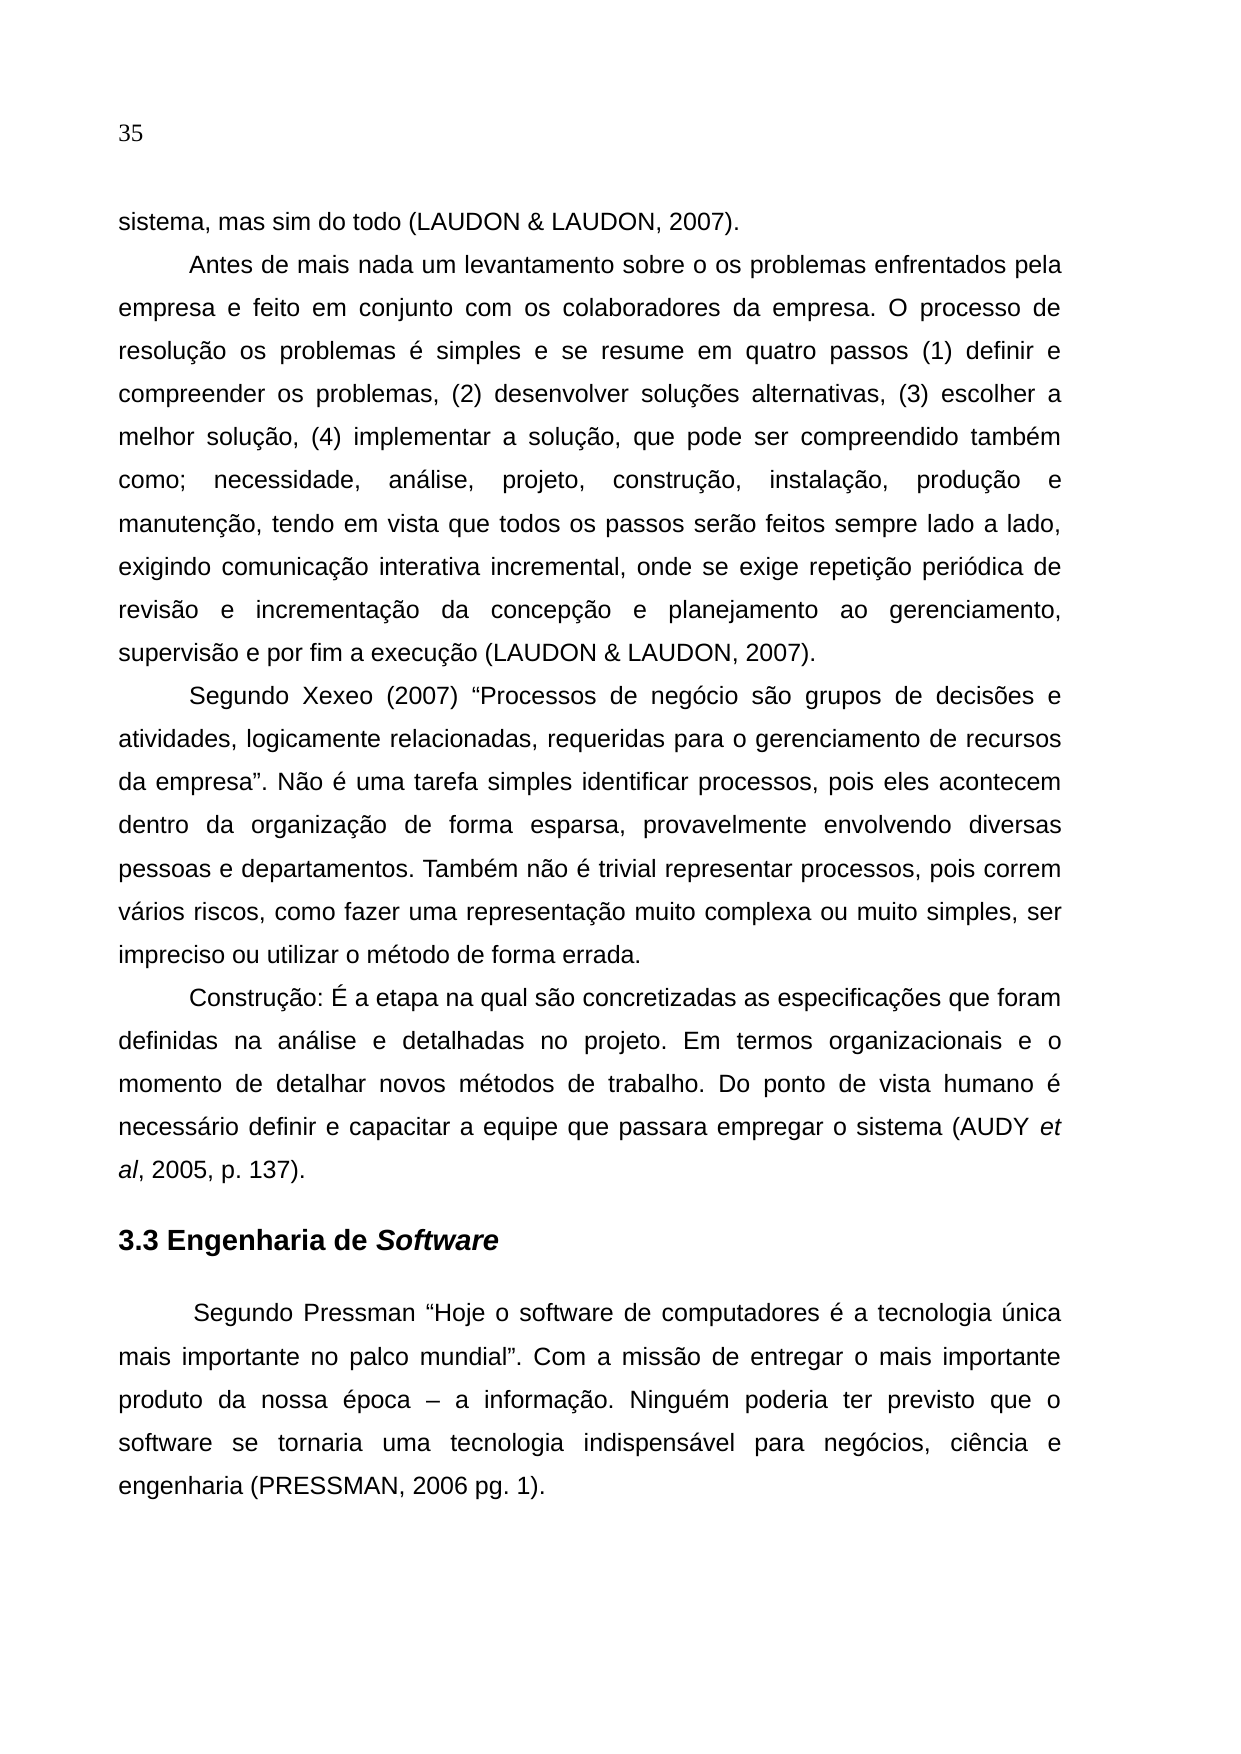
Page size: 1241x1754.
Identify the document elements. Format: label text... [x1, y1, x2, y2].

text Segundo Xexeo (2007) “Processos de negócio são grupos de decisões e atividades, logicamente relacionadas, requeridas para o gerenciamento de recursos da empresa”. Não é uma tarefa simples identificar processos, pois eles acontecem dentro da organização de forma esparsa, provavelmente envolvendo diversas pessoas e departamentos. Também não é trivial representar processos, pois correm vários riscos, como fazer uma representação muito complexa ou muito simples, ser impreciso ou utilizar o método de forma errada. [118, 681, 1063, 968]
text Construção: É a etapa na qual são concretizadas as especificações que foram definidas na análise e detalhadas no projeto. Em termos organizacionais e o momento de detalhar novos métodos de trabalho. Do ponto de vista humano é necessário definir e capacitar a equipe que passara empregar o sistema (AUDY et al, 2005, p. 137). [118, 983, 1063, 1184]
text sistema, mas sim do todo (LAUDON & LAUDON, 2007). [118, 207, 1063, 235]
text Antes de mais nada um levantamento sobre o os problemas enfrentados pela empresa e feito em conjunto com os colaboradores da empresa. O processo de resolução os problemas é simples e se resume em quatro passos (1) definir e compreender os problemas, (2) desenvolver soluções alternativas, (3) escolher a melhor solução, (4) implementar a solução, que pode ser compreendido também como; necessidade, análise, projeto, construção, instalação, produção e manutenção, tendo em vista que todos os passos serão feitos sempre lado a lado, exigindo comunicação interativa incremental, onde se exige repetição periódica de revisão e incrementação da concepção e planejamento ao gerenciamento, supervisão e por fim a execução (LAUDON & LAUDON, 2007). [118, 250, 1063, 667]
subtitle 3.3 Engenharia de Software [118, 1223, 1063, 1257]
text Segundo Pressman “Hoje o software de computadores é a tecnologia única mais importante no palco mundial”. Com a missão de entregar o mais importante produto da nossa época – a informação. Ninguém poderia ter previsto que o software se tornaria uma tecnologia indispensável para negócios, ciência e engenharia (PRESSMAN, 2006 pg. 1). [118, 1298, 1063, 1500]
